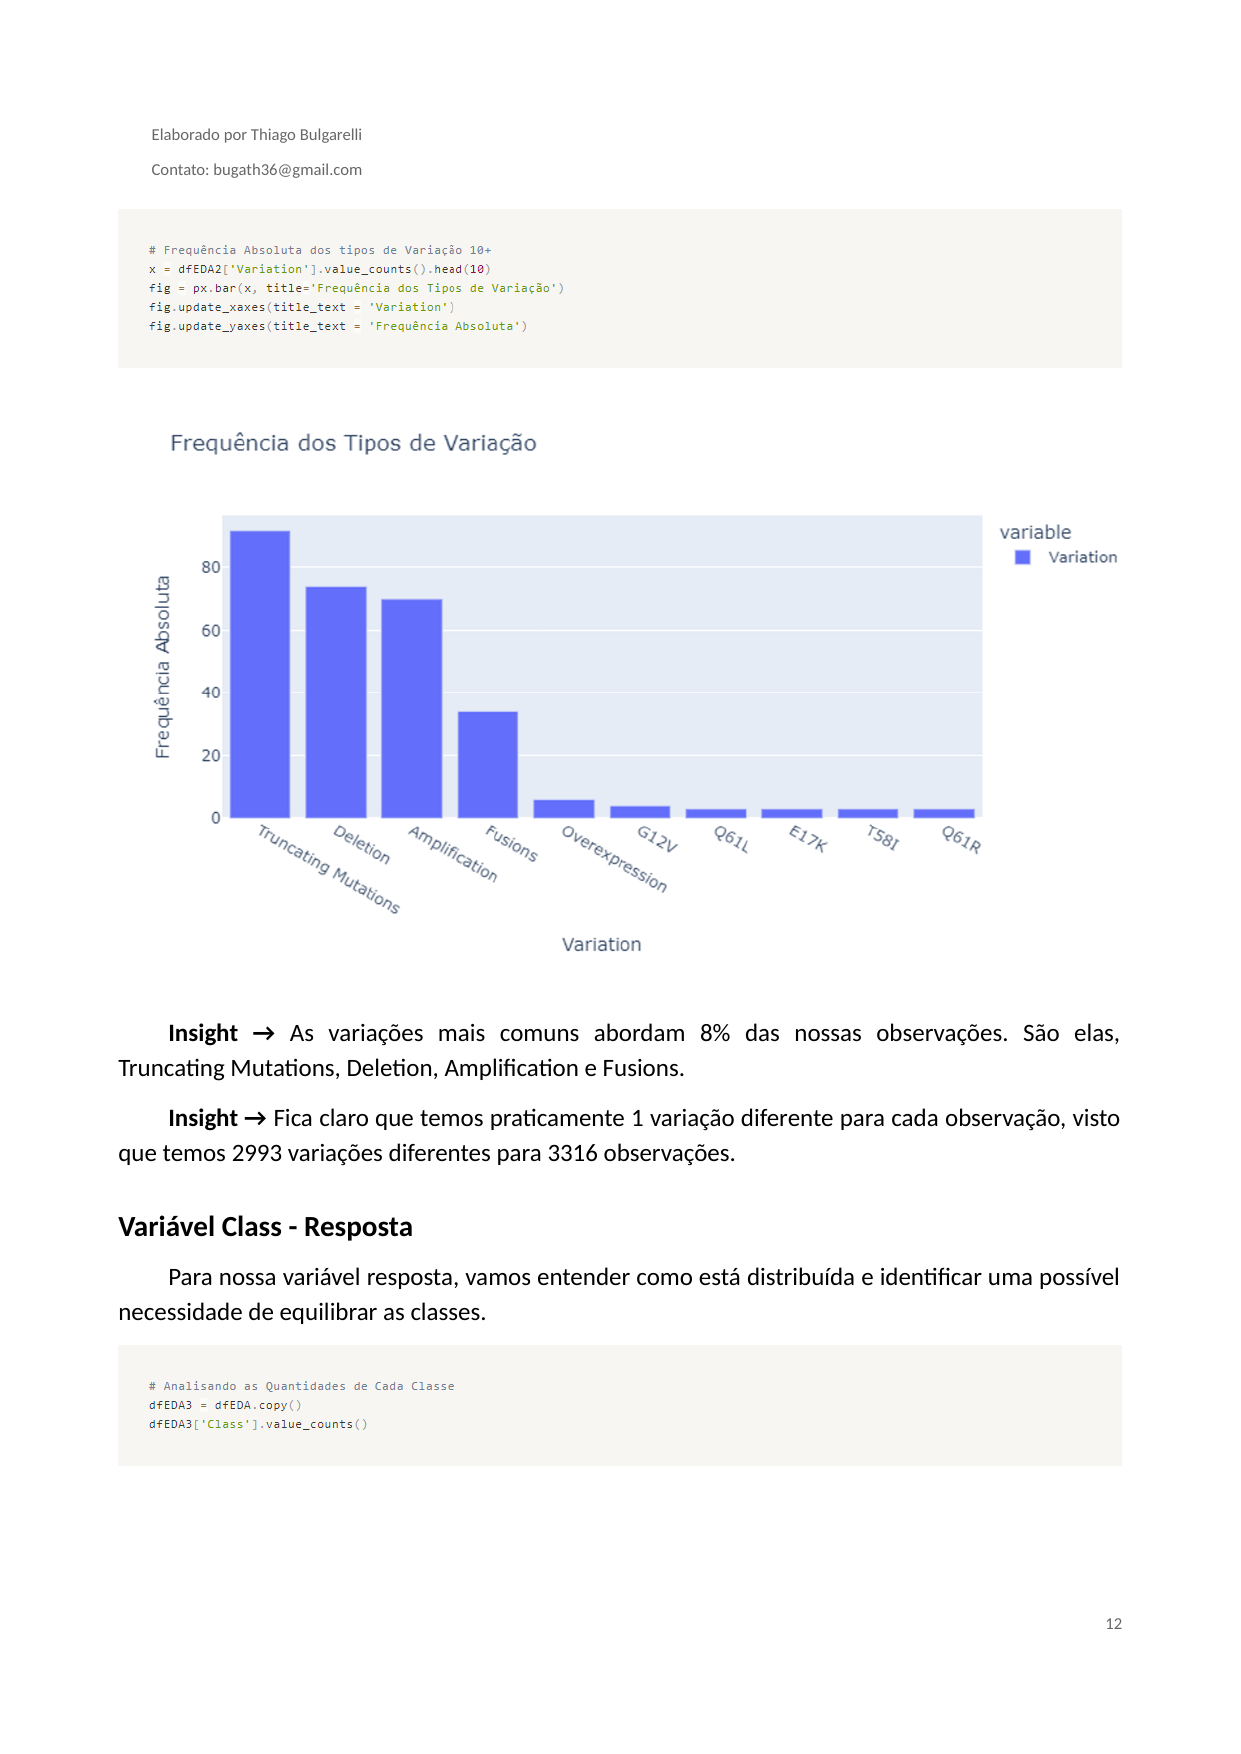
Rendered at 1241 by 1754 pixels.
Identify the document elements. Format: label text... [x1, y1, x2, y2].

picture [118, 209, 1123, 368]
picture [118, 421, 1123, 964]
picture [118, 1345, 1123, 1466]
text Insight → Fica claro que temos praticamente 1 variação diferente para cada observação, visto que temos 2993 variações diferentes para 3316 observações. [118, 1102, 1122, 1168]
text Insight → As variações mais comuns abordam 8% das nossas observações. São elas, Truncating Mutations, Deletion, Amplification e Fusions. [118, 1018, 1122, 1083]
text Para nossa variável resposta, vamos entender como está distribuída e identificar uma possível necessidade de equilibrar as classes. [118, 1261, 1122, 1327]
subtitle Variável Class - Resposta [118, 1208, 1122, 1243]
